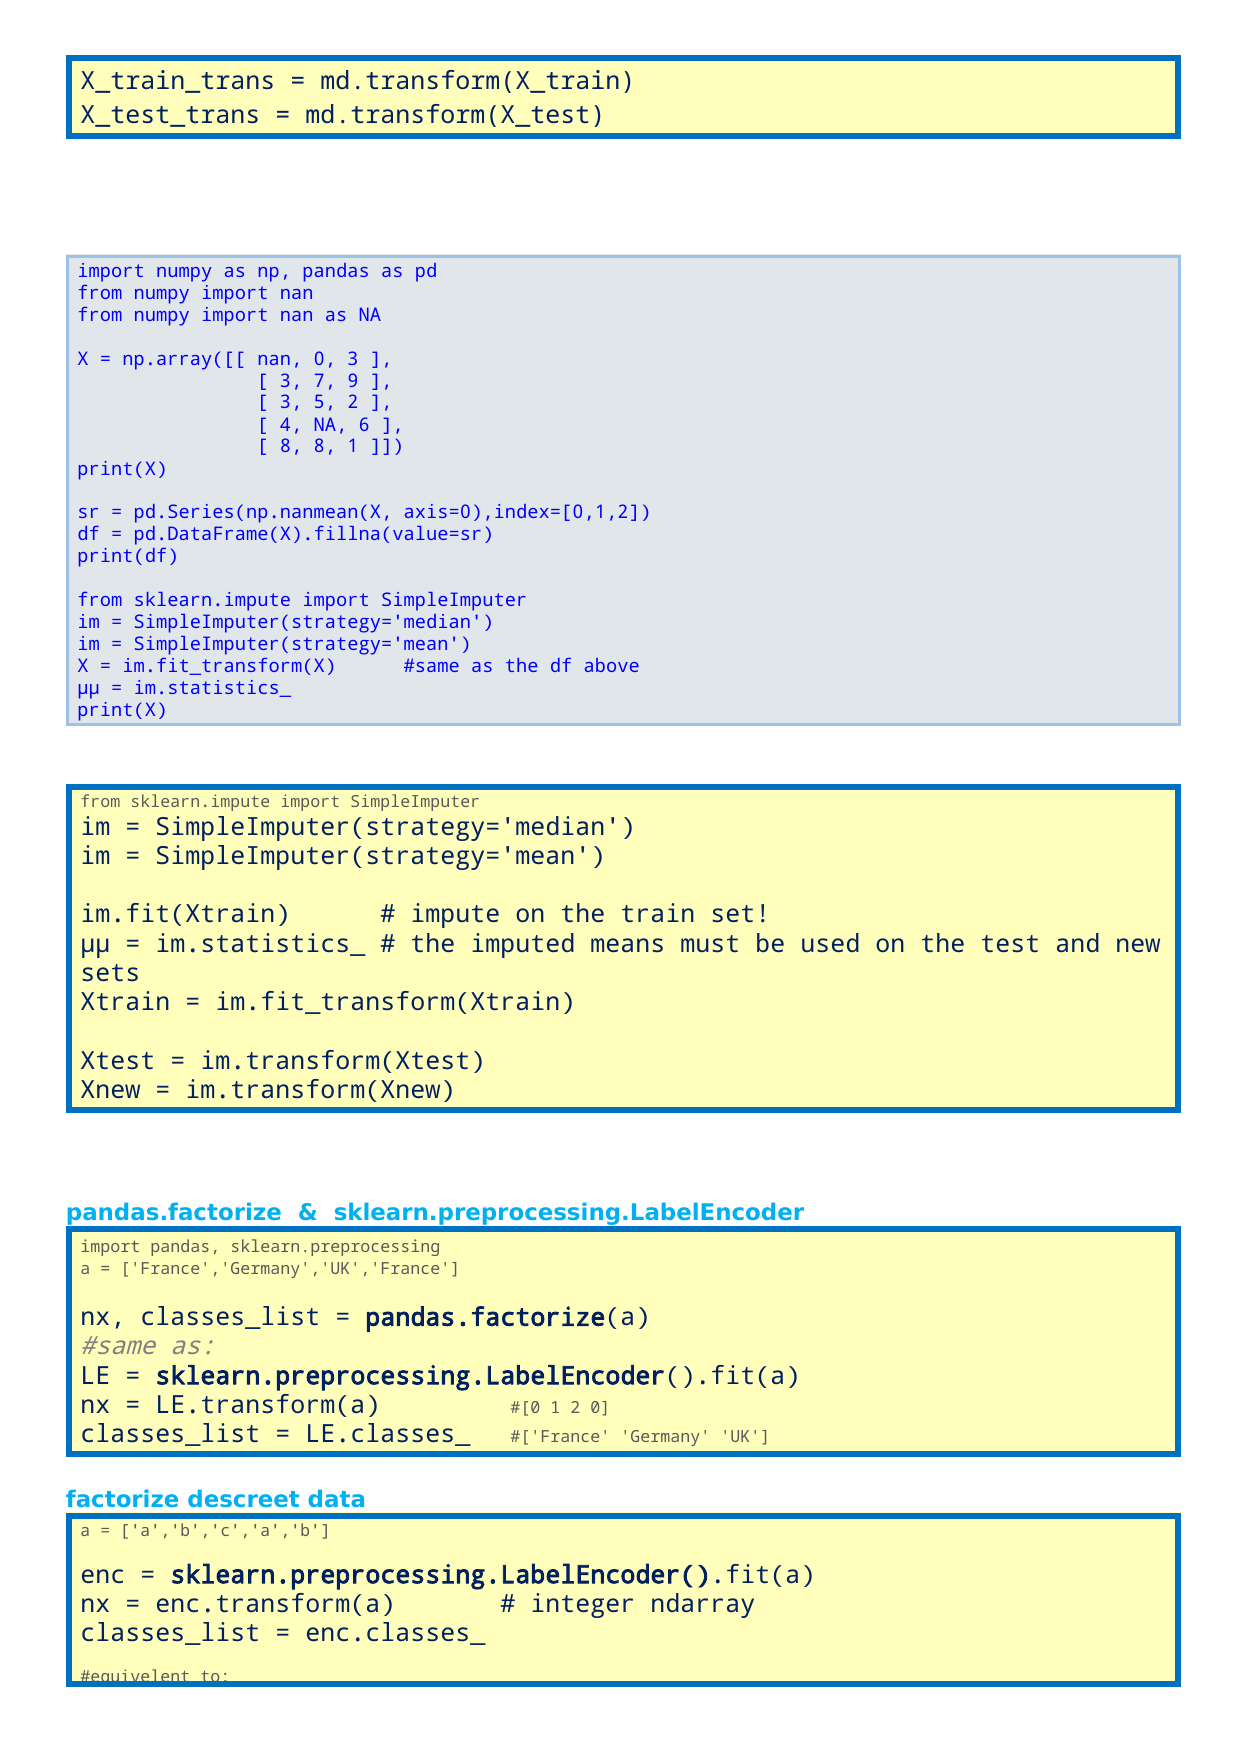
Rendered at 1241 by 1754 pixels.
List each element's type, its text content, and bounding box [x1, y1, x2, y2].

text from sklearn.impute import SimpleImputer [69, 584, 1178, 606]
text sr = pd.Series(np.nanmean(X, axis=0),index=[0,1,2]) [69, 496, 1178, 518]
text nx = enc.transform(a) # integer ndarray [72, 1581, 1175, 1610]
text im = SimpleImputer(strategy='median') [69, 606, 1178, 628]
text print(X) [69, 694, 1178, 723]
text enc = sklearn.preprocessing.LabelEncoder().fit(a) [72, 1552, 1175, 1581]
text from sklearn.impute import SimpleImputer [72, 790, 1175, 803]
title pandas.factorize & sklearn.preprocessing.LabelEncoder [66, 1199, 1181, 1226]
text import pandas, sklearn.preprocessing a = ['France','Germany','UK','France'] nx, classes_list = pandas.factorize(a) #same as: LE = sklearn.preprocessing.LabelEncoder().fit(a) nx = LE.transform(a) #[0 1 2 0] classes_list = LE.classes_ #['France' 'Germany' 'UK'] [72, 1232, 1175, 1451]
text μμ = im.statistics_ [69, 672, 1178, 694]
text X = im.fit_transform(X) #same as the df above [69, 650, 1178, 672]
text a = ['a','b','c','a','b'] [72, 1519, 1175, 1532]
text from numpy import nan [69, 276, 1178, 298]
text [ 3, 5, 2 ], [69, 386, 1178, 408]
text Xtest = im.transform(Xtest) [72, 1038, 1175, 1067]
text [ 8, 8, 1 ]]) [69, 430, 1178, 452]
title factorize descreet data [66, 1486, 1181, 1512]
text [ 4, NA, 6 ], [69, 408, 1178, 430]
text from numpy import nan as NA [69, 298, 1178, 320]
text print(df) [69, 540, 1178, 562]
text μμ = im.statistics_ # the imputed means must be used on the test and new sets [72, 921, 1175, 979]
text print(X) [69, 452, 1178, 474]
text im = SimpleImputer(strategy='mean') [69, 628, 1178, 650]
text classes_list = enc.classes_ [72, 1610, 1175, 1639]
text [ 3, 7, 9 ], [69, 364, 1178, 386]
text Xnew = im.transform(Xnew) [72, 1067, 1175, 1107]
text import numpy as np, pandas as pd [69, 258, 1178, 276]
text #equivelent to: [72, 1659, 1175, 1681]
text im = SimpleImputer(strategy='mean') [72, 833, 1175, 862]
text im = SimpleImputer(strategy='median') [72, 803, 1175, 833]
text Xtrain = im.fit_transform(Xtrain) [72, 979, 1175, 1008]
text X = np.array([[ nan, 0, 3 ], [69, 342, 1178, 364]
text im.fit(Xtrain) # impute on the train set! [72, 891, 1175, 921]
text X_train_trans = md.transform(X_train) X_test_trans = md.transform(X_test) [72, 61, 1175, 133]
text df = pd.DataFrame(X).fillna(value=sr) [69, 518, 1178, 540]
